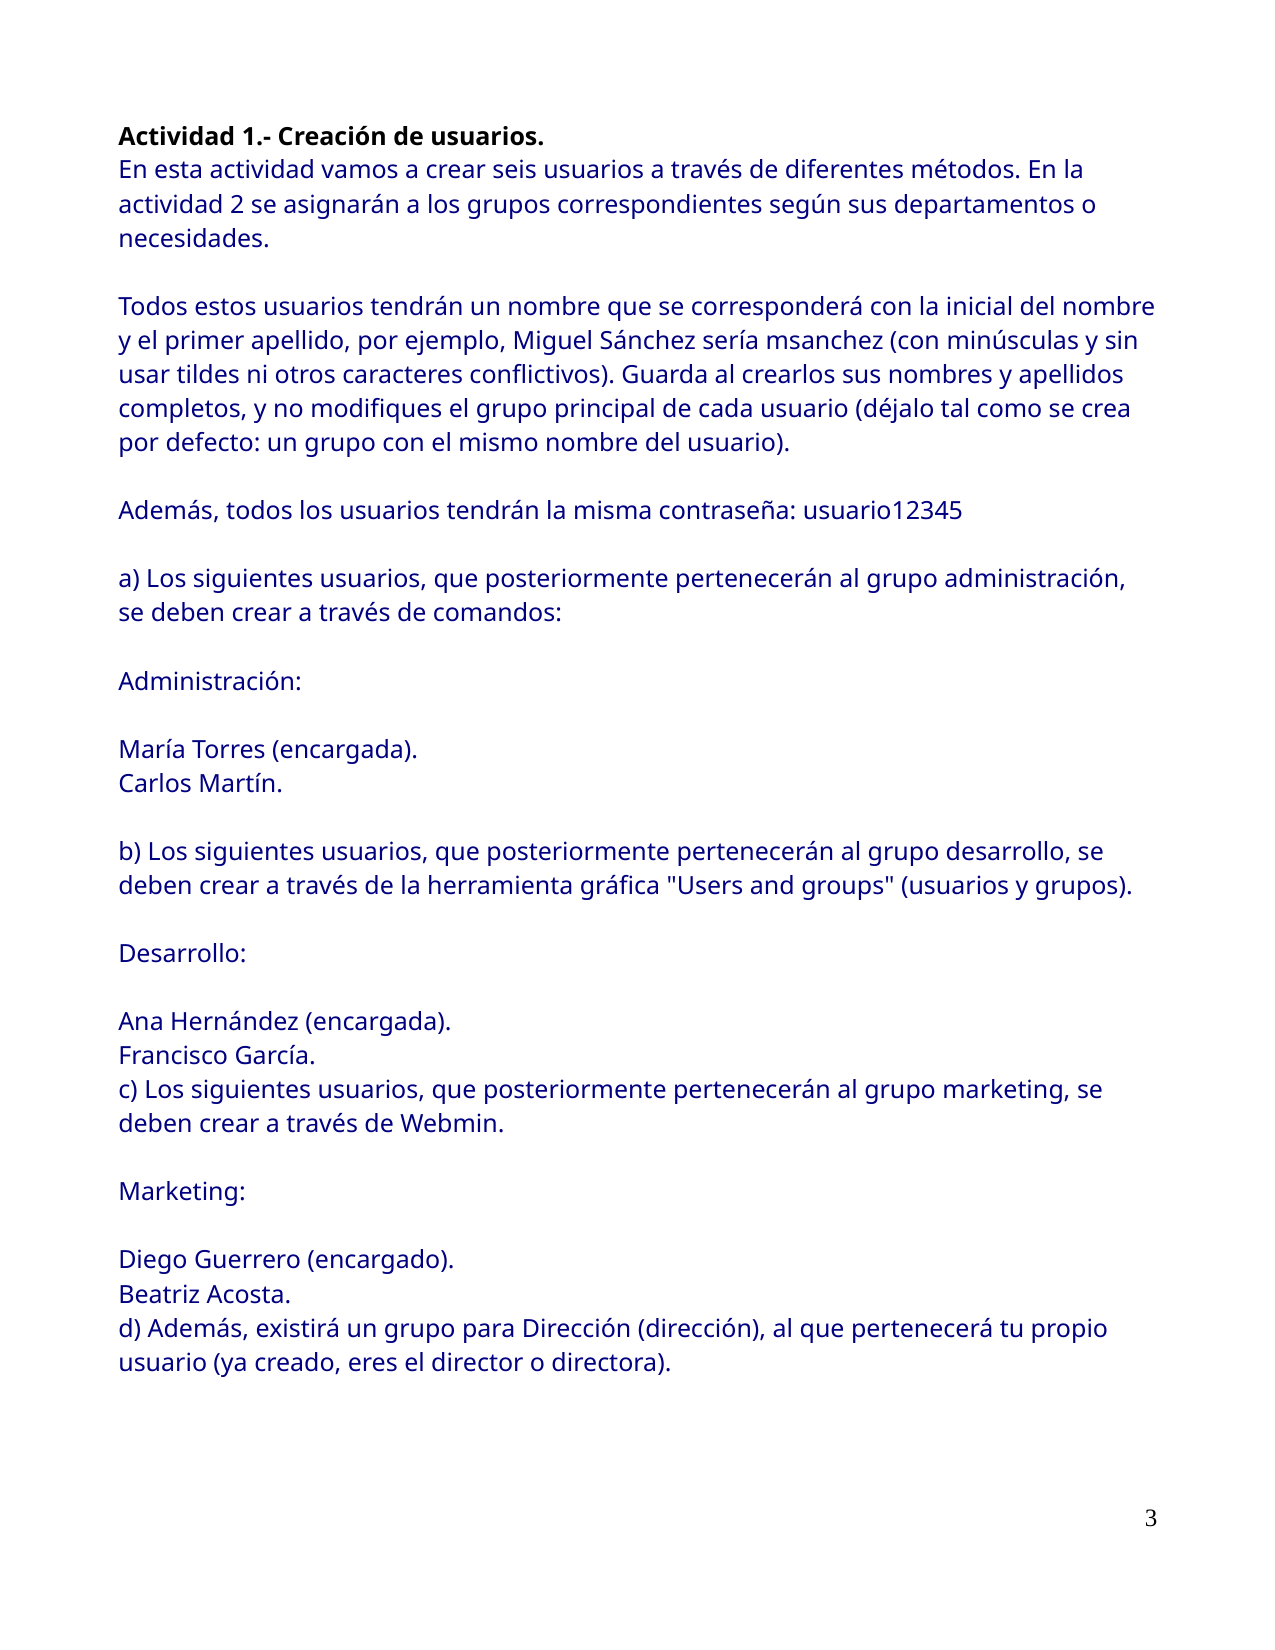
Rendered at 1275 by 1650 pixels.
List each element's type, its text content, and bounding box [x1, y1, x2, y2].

text b) Los siguientes usuarios, que posteriormente pertenecerán al grupo desarrollo, se deben crear a través de la herramienta gráfica "Users and groups" (usuarios y grupos). [118, 833, 1157, 902]
text Carlos Martín. [118, 765, 1157, 799]
text Ana Hernández (encargada). [118, 1004, 1157, 1038]
text Desarrollo: [118, 936, 1157, 970]
text Administración: [118, 663, 1157, 697]
text d) Además, existirá un grupo para Dirección (dirección), al que pertenecerá tu propio usuario (ya creado, eres el director o directora). [118, 1310, 1157, 1378]
text Además, todos los usuarios tendrán la misma contraseña: usuario12345 [118, 493, 1157, 527]
text Marketing: [118, 1174, 1157, 1208]
text c) Los siguientes usuarios, que posteriormente pertenecerán al grupo marketing, se deben crear a través de Webmin. [118, 1072, 1157, 1140]
text a) Los siguientes usuarios, que posteriormente pertenecerán al grupo administración, se deben crear a través de comandos: [118, 561, 1157, 629]
text Francisco García. [118, 1038, 1157, 1072]
text Actividad 1.- Creación de usuarios. [118, 118, 1157, 152]
text Diego Guerrero (encargado). [118, 1242, 1157, 1276]
text Todos estos usuarios tendrán un nombre que se corresponderá con la inicial del nombre y el primer apellido, por ejemplo, Miguel Sánchez sería msanchez (con minúsculas y sin usar tildes ni otros caracteres conflictivos). Guarda al crearlos sus nombres y apellidos completos, y no modifiques el grupo principal de cada usuario (déjalo tal como se crea por defecto: un grupo con el mismo nombre del usuario). [118, 288, 1157, 459]
text En esta actividad vamos a crear seis usuarios a través de diferentes métodos. En la actividad 2 se asignarán a los grupos correspondientes según sus departamentos o necesidades. [118, 152, 1157, 254]
text Beatriz Acosta. [118, 1276, 1157, 1310]
text María Torres (encargada). [118, 731, 1157, 765]
